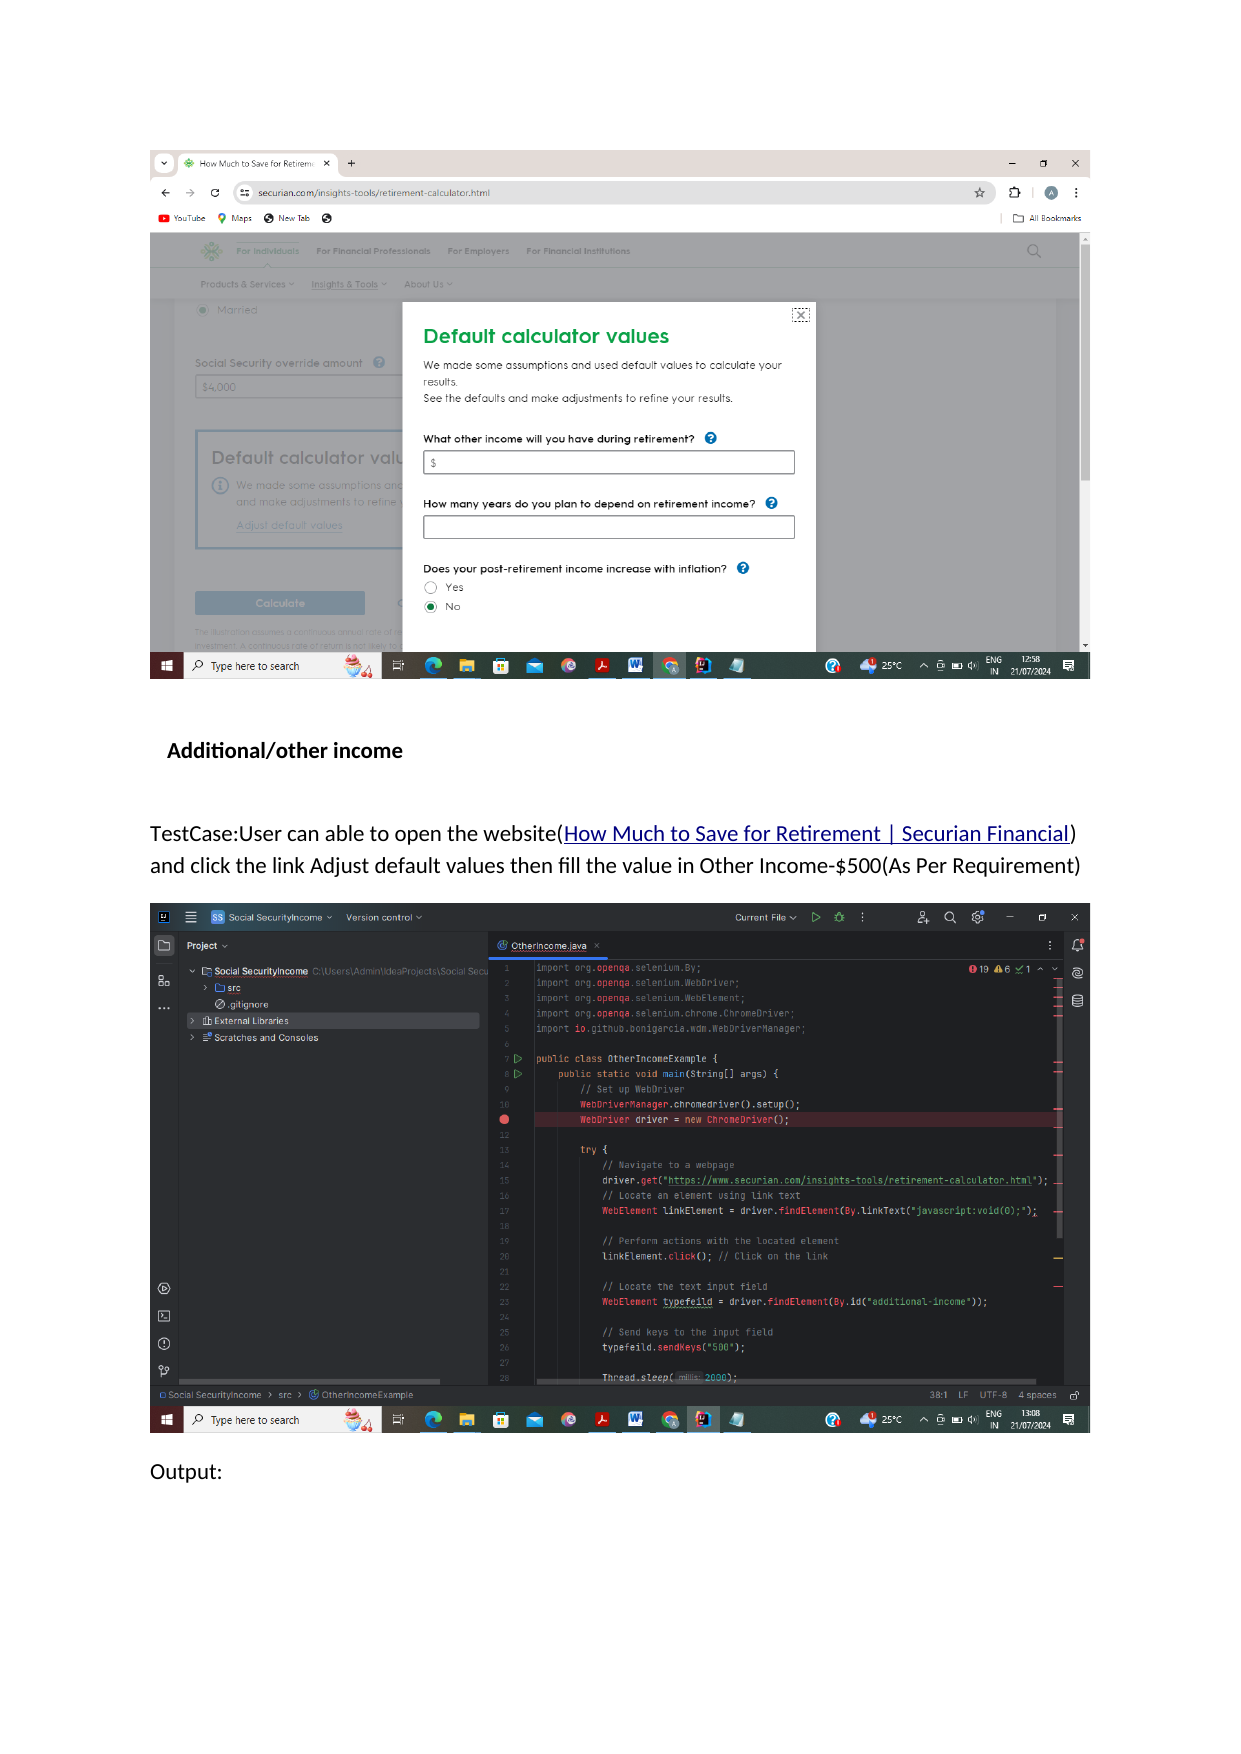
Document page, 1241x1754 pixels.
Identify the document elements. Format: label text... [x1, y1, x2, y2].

text Output: [150, 1457, 1090, 1485]
text TestCase:User can able to open the website(How Much to Save for Retirement | Securian Financial) and click the link Adjust default values then fill the value in Other Income-$500(As Per Requirement) [150, 819, 1090, 879]
table_header Additional/other income [151, 735, 766, 765]
